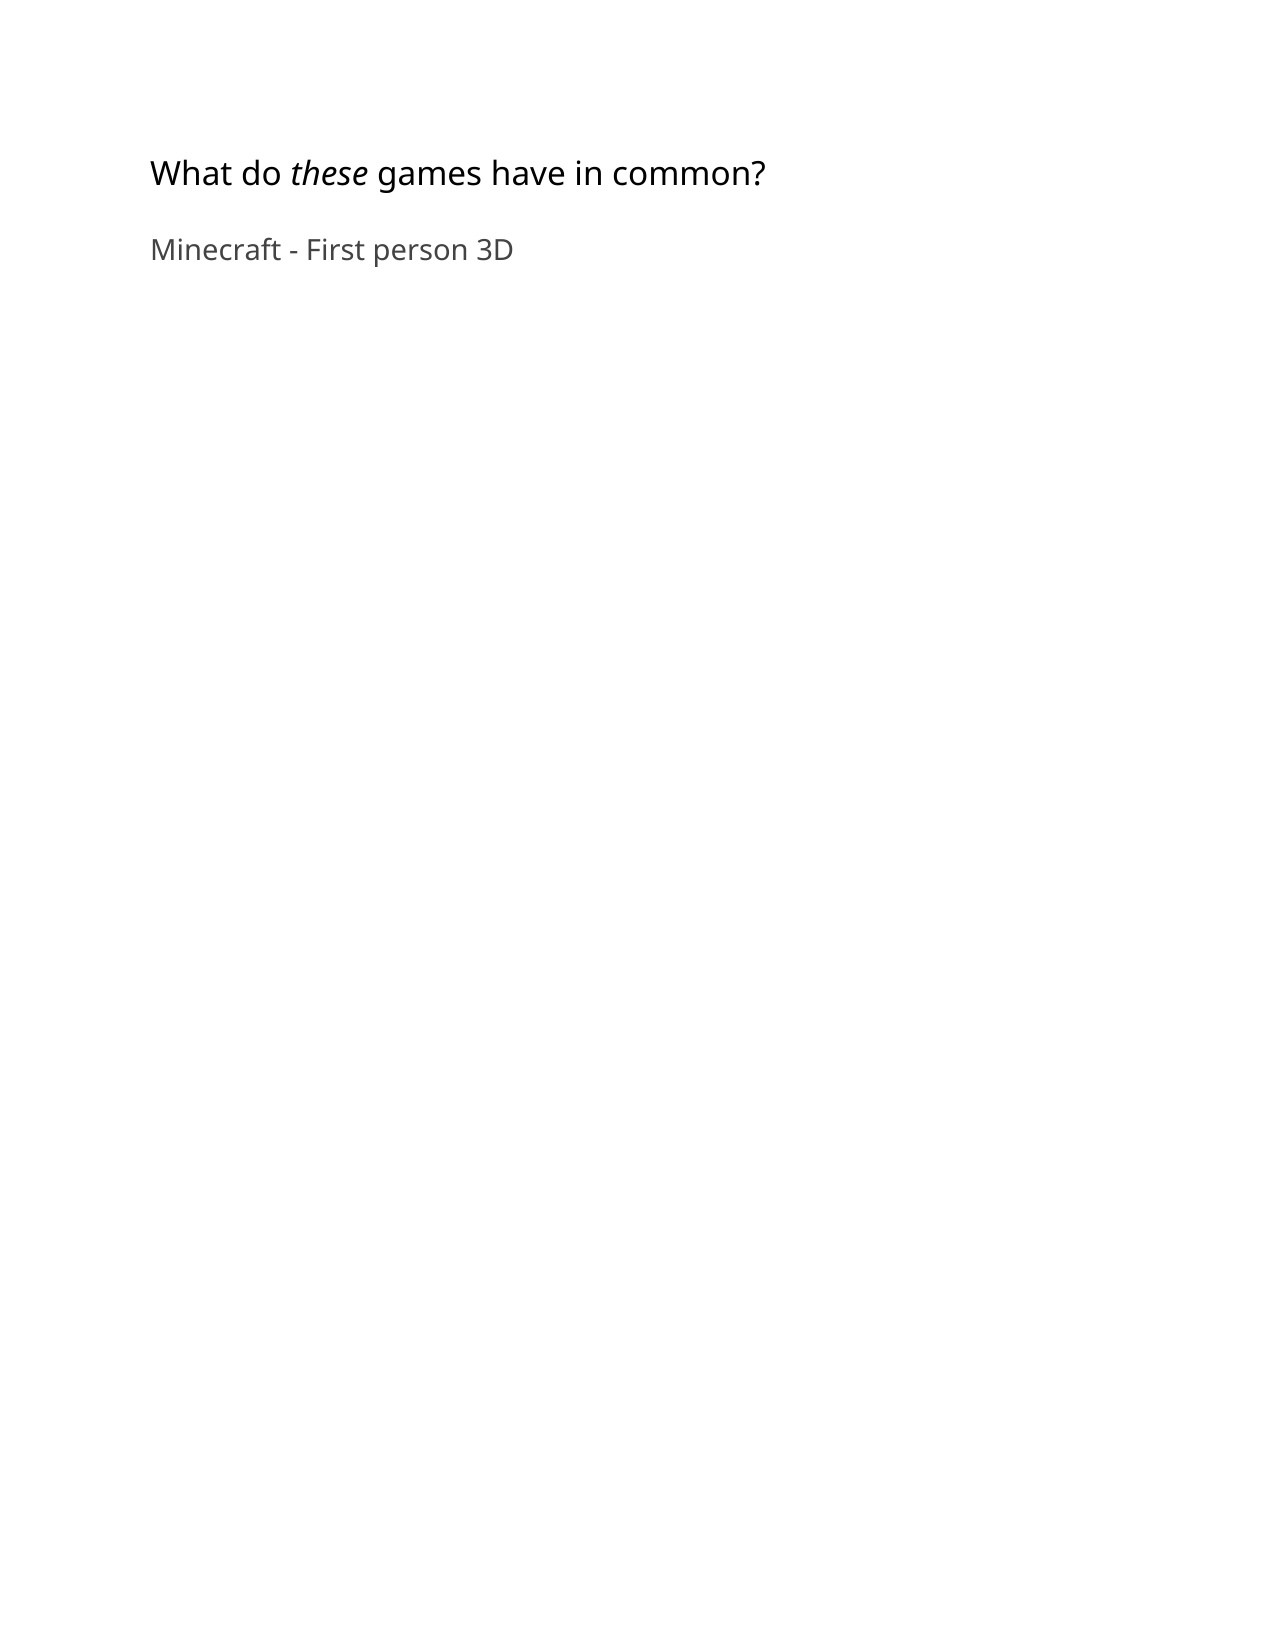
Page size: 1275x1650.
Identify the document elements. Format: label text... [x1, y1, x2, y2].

subtitle Minecraft - First person 3D [150, 229, 1125, 268]
subtitle What do these games have in common? [150, 150, 1125, 195]
